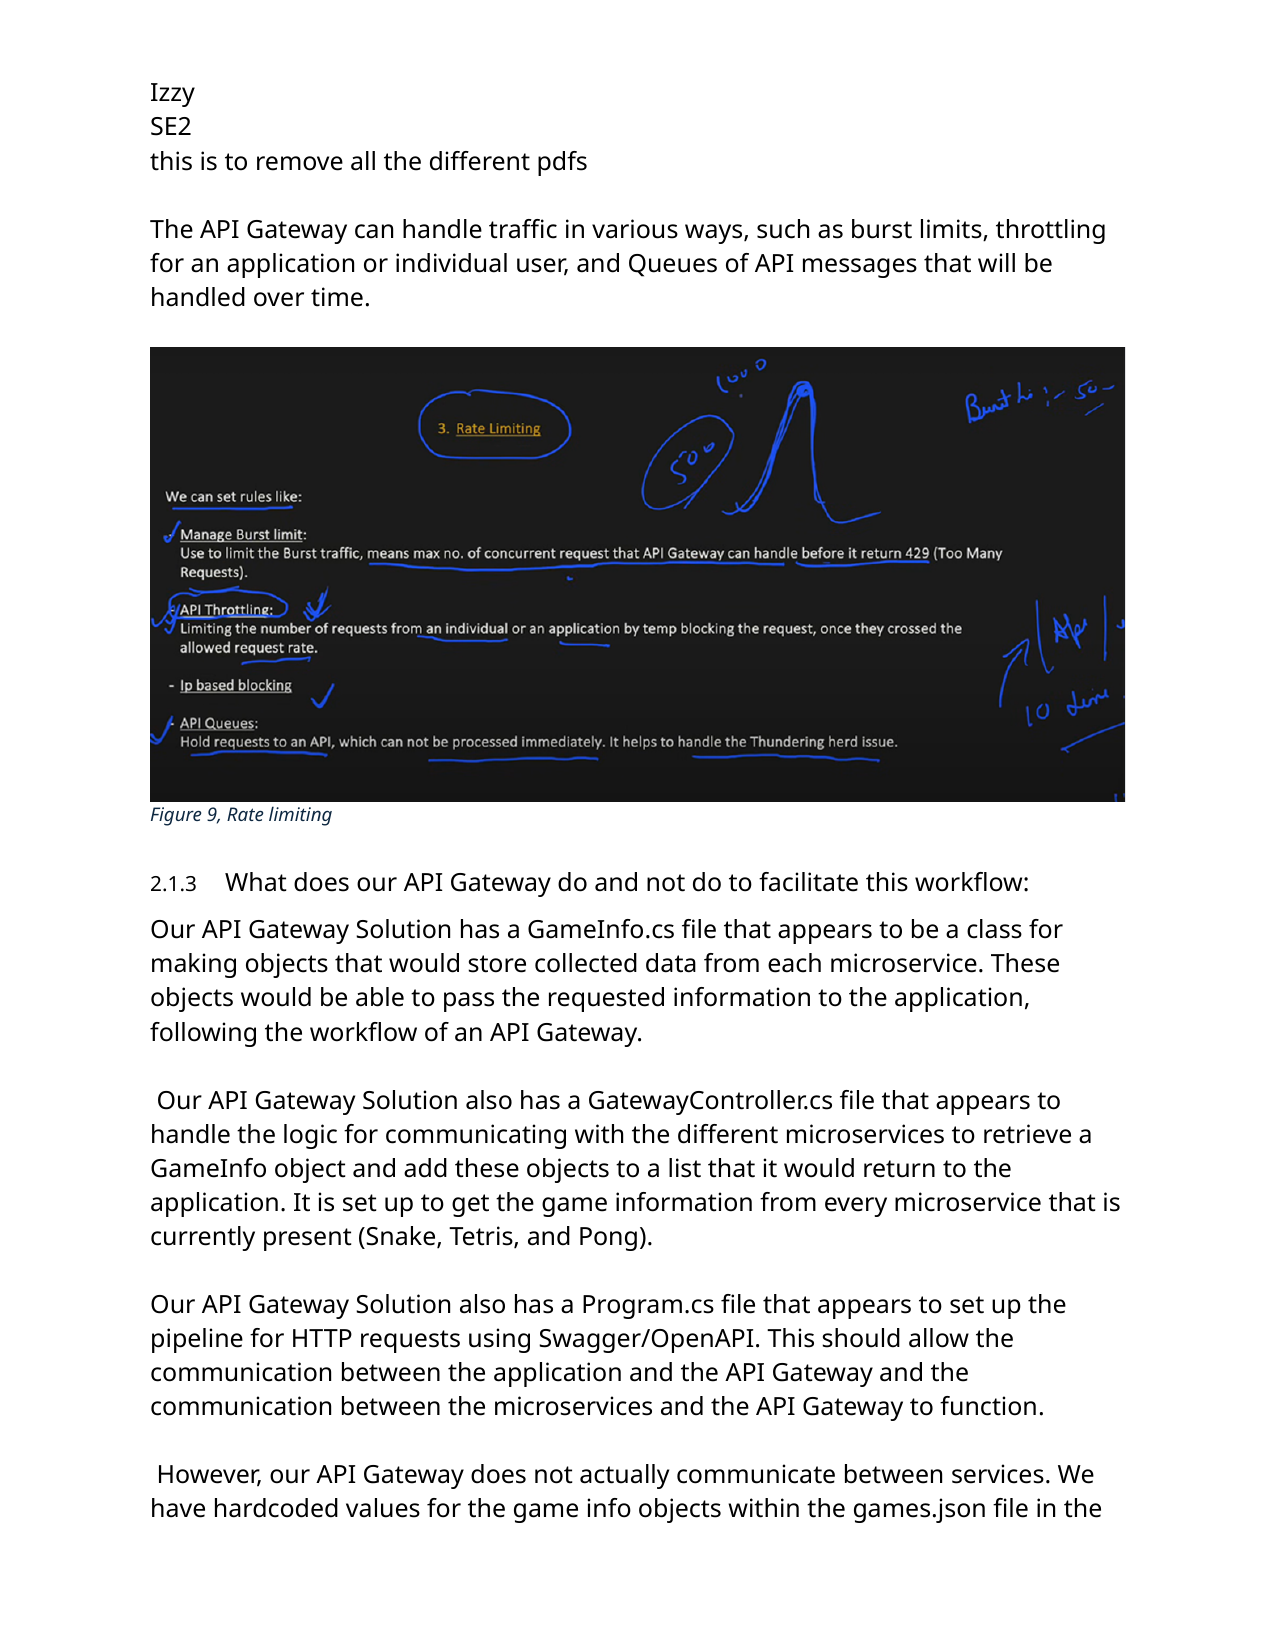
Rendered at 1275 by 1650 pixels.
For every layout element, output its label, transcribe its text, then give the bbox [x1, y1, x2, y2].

text Our API Gateway Solution has a GameInfo.cs file that appears to be a class for making objects that would store collected data from each microservice. These objects would be able to pass the requested information to the application, following the workflow of an API Gateway. [150, 912, 1125, 1048]
subtitle What does our API Gateway do and not do to facilitate this workflow: [150, 864, 1125, 898]
text Figure 9, Rate limiting [150, 802, 1125, 827]
text Our API Gateway Solution also has a GatewayController.cs file that appears to handle the logic for communicating with the different microservices to retrieve a GameInfo object and add these objects to a list that it would return to the application. It is set up to get the game information from every microservice that is currently present (Snake, Tetris, and Pong). [150, 1082, 1125, 1253]
text The API Gateway can handle traffic in various ways, such as burst limits, throttling for an application or individual user, and Queues of API messages that will be handled over time. [150, 211, 1125, 313]
text Our API Gateway Solution also has a Program.cs file that appears to set up the pipeline for HTTP requests using Swagger/OpenAPI. This should allow the communication between the application and the API Gateway and the communication between the microservices and the API Gateway to function. [150, 1287, 1125, 1423]
text However, our API Gateway does not actually communicate between services. We have hardcoded values for the game info objects within the games.json file in the [150, 1457, 1125, 1525]
